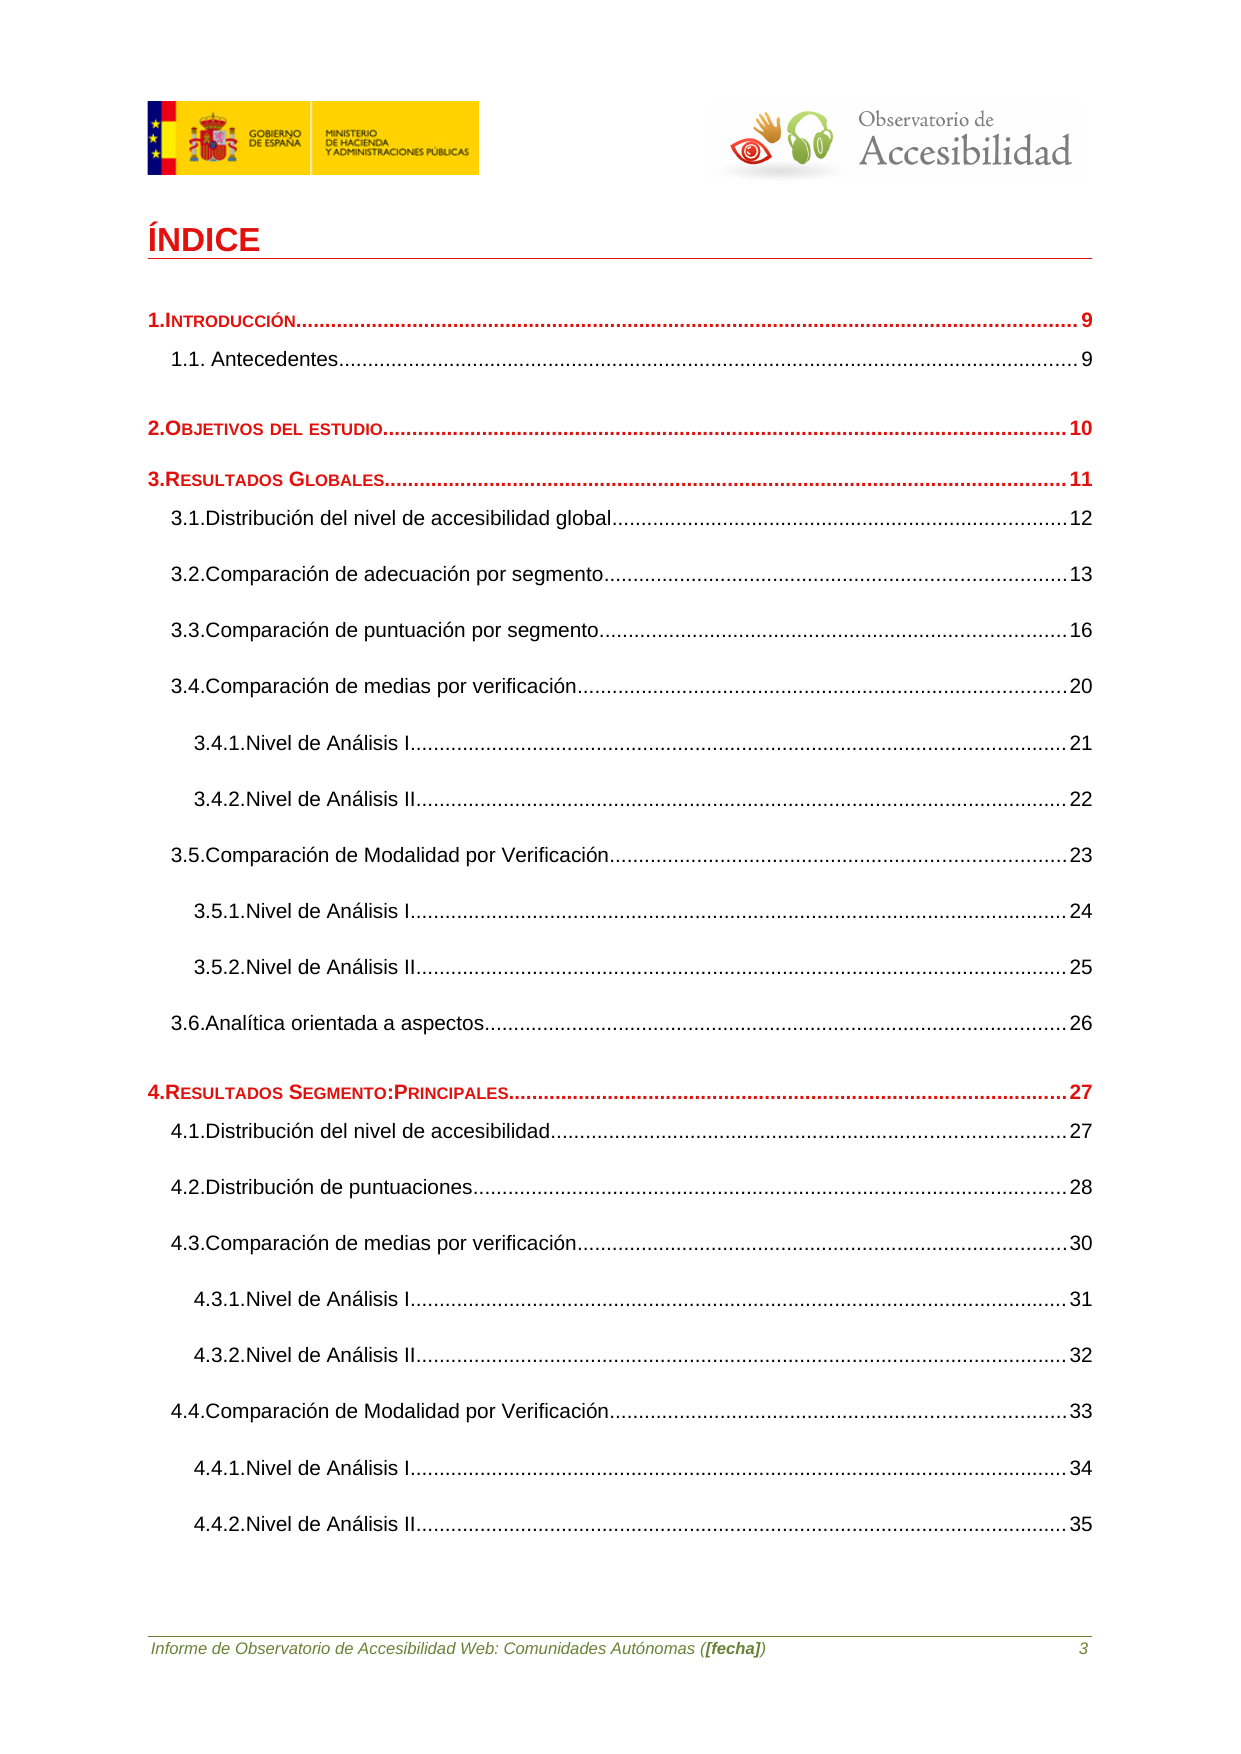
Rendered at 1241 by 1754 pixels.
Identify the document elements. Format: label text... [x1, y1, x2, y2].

text 3.5.2.Nivel de Análisis II 25 [193, 955, 1092, 979]
text 3.4.2.Nivel de Análisis II 22 [193, 787, 1092, 811]
text 2.Objetivos del estudio 10 [148, 416, 1092, 439]
text 3.6.Analítica orientada a aspectos 26 [171, 1011, 1092, 1035]
text 4.2.Distribución de puntuaciones 28 [171, 1175, 1092, 1199]
text 3.3.Comparación de puntuación por segmento 16 [171, 618, 1092, 642]
picture [147, 101, 479, 175]
text 4.3.2.Nivel de Análisis II 32 [193, 1343, 1092, 1367]
text 4.1.Distribución del nivel de accesibilidad 27 [171, 1119, 1092, 1143]
text 1.1. Antecedentes 9 [171, 347, 1092, 371]
text 3.4.1.Nivel de Análisis I 21 [193, 730, 1092, 754]
text 4.4.2.Nivel de Análisis II 35 [193, 1512, 1092, 1536]
text 1.Introducción 9 [148, 308, 1092, 332]
text 3.2.Comparación de adecuación por segmento 13 [171, 562, 1092, 586]
text 4.3.Comparación de medias por verificación 30 [171, 1231, 1092, 1255]
text 3.5.1.Nivel de Análisis I 24 [193, 899, 1092, 923]
text 4.Resultados Segmento:Principales 27 [148, 1080, 1092, 1104]
text 4.4.1.Nivel de Análisis I 34 [193, 1456, 1092, 1479]
text 3.Resultados Globales 11 [148, 467, 1092, 491]
text 4.3.1.Nivel de Análisis I 31 [193, 1287, 1092, 1311]
text 3.5.Comparación de Modalidad por Verificación 23 [171, 843, 1092, 867]
text 3.1.Distribución del nivel de accesibilidad global 12 [171, 506, 1092, 530]
text 4.4.Comparación de Modalidad por Verificación 33 [171, 1399, 1092, 1423]
text Índice [148, 220, 1092, 258]
text 3.4.Comparación de medias por verificación 20 [171, 674, 1092, 698]
picture [710, 102, 1086, 185]
